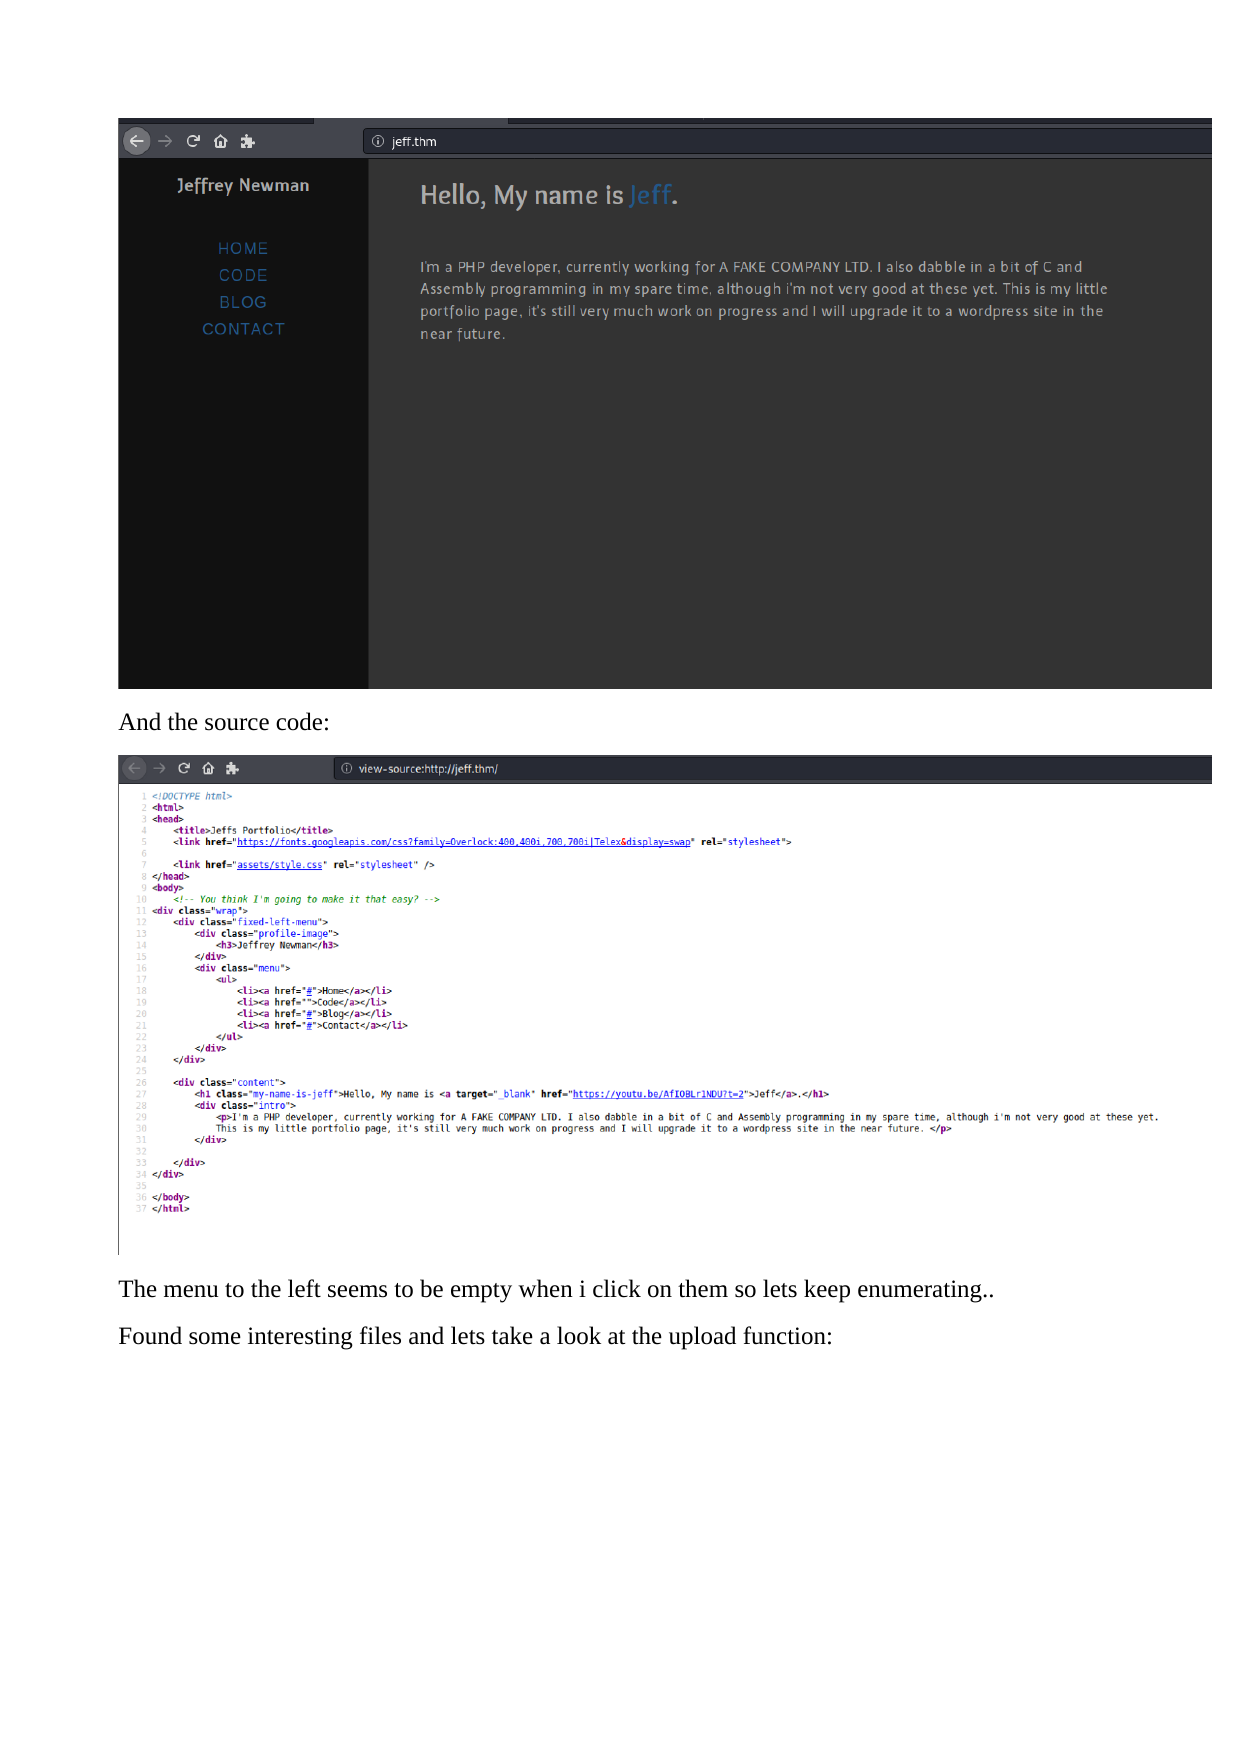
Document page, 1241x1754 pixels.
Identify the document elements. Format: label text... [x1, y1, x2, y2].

text Found some interesting files and lets take a look at the upload function: [118, 1321, 1122, 1350]
picture [118, 118, 1212, 689]
text And the source code: [118, 707, 1122, 736]
text The menu to the left seems to be empty when i click on them so lets keep enumerating.. [118, 1274, 1122, 1302]
picture [118, 755, 1212, 1255]
